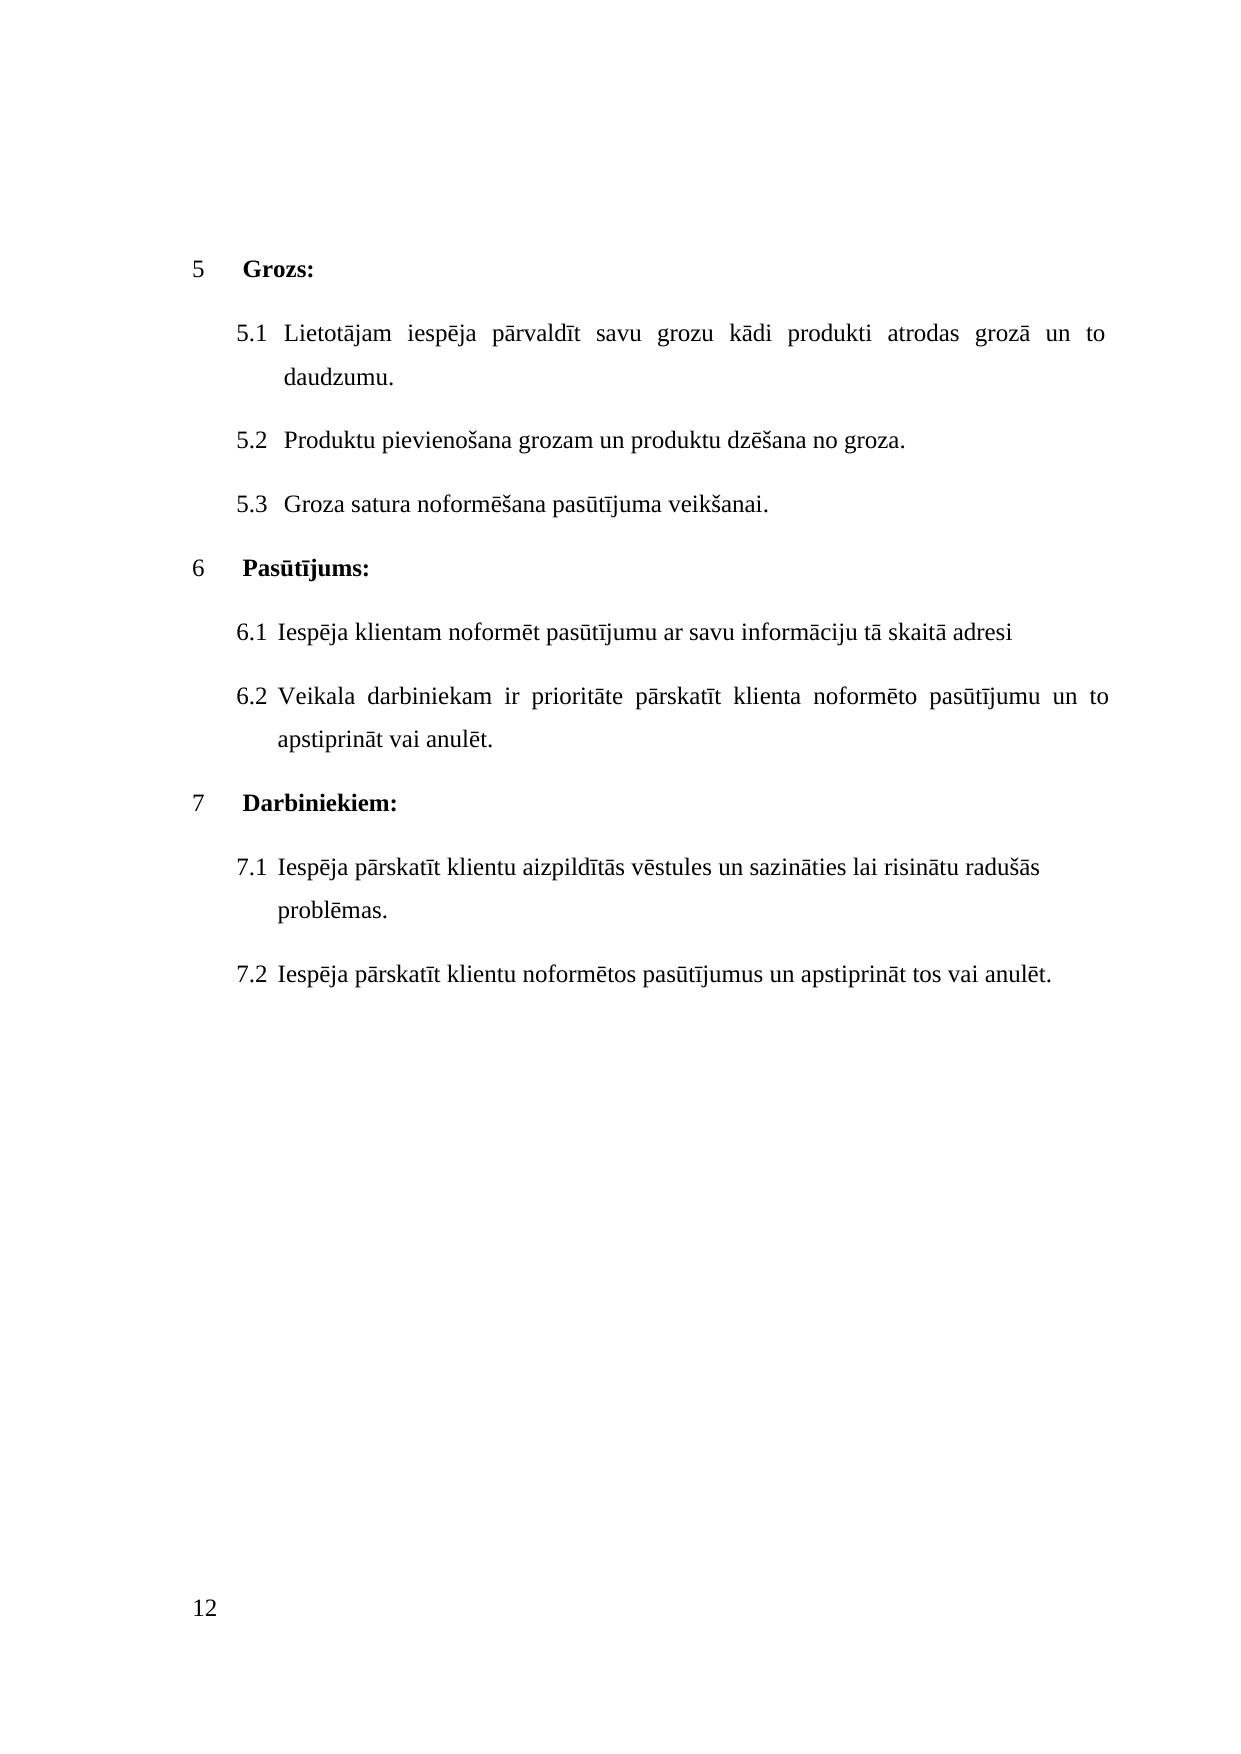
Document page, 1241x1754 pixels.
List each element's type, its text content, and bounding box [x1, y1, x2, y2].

list Grozs: [118, 254, 1122, 283]
list Iespēja klientam noformēt pasūtījumu ar savu informāciju tā skaitā adresi [236, 617, 1122, 646]
list Lietotājam iespēja pārvaldīt savu grozu kādi produkti atrodas grozā un to daudzumu. [236, 318, 1122, 390]
list Iespēja pārskatīt klientu noformētos pasūtījumus un apstiprināt tos vai anulēt. [236, 959, 1122, 988]
list Iespēja pārskatīt klientu aizpildītās vēstules un sazināties lai risinātu radušās problēmas. [236, 852, 1122, 924]
list Pasūtījums: [118, 553, 1122, 582]
list Groza satura noformēšana pasūtījuma veikšanai. [236, 489, 1122, 518]
list Veikala darbiniekam ir prioritāte pārskatīt klienta noformēto pasūtījumu un to apstiprināt vai anulēt. [236, 681, 1122, 753]
list Produktu pievienošana grozam un produktu dzēšana no groza. [236, 426, 1122, 454]
list Darbiniekiem: [118, 788, 1122, 817]
